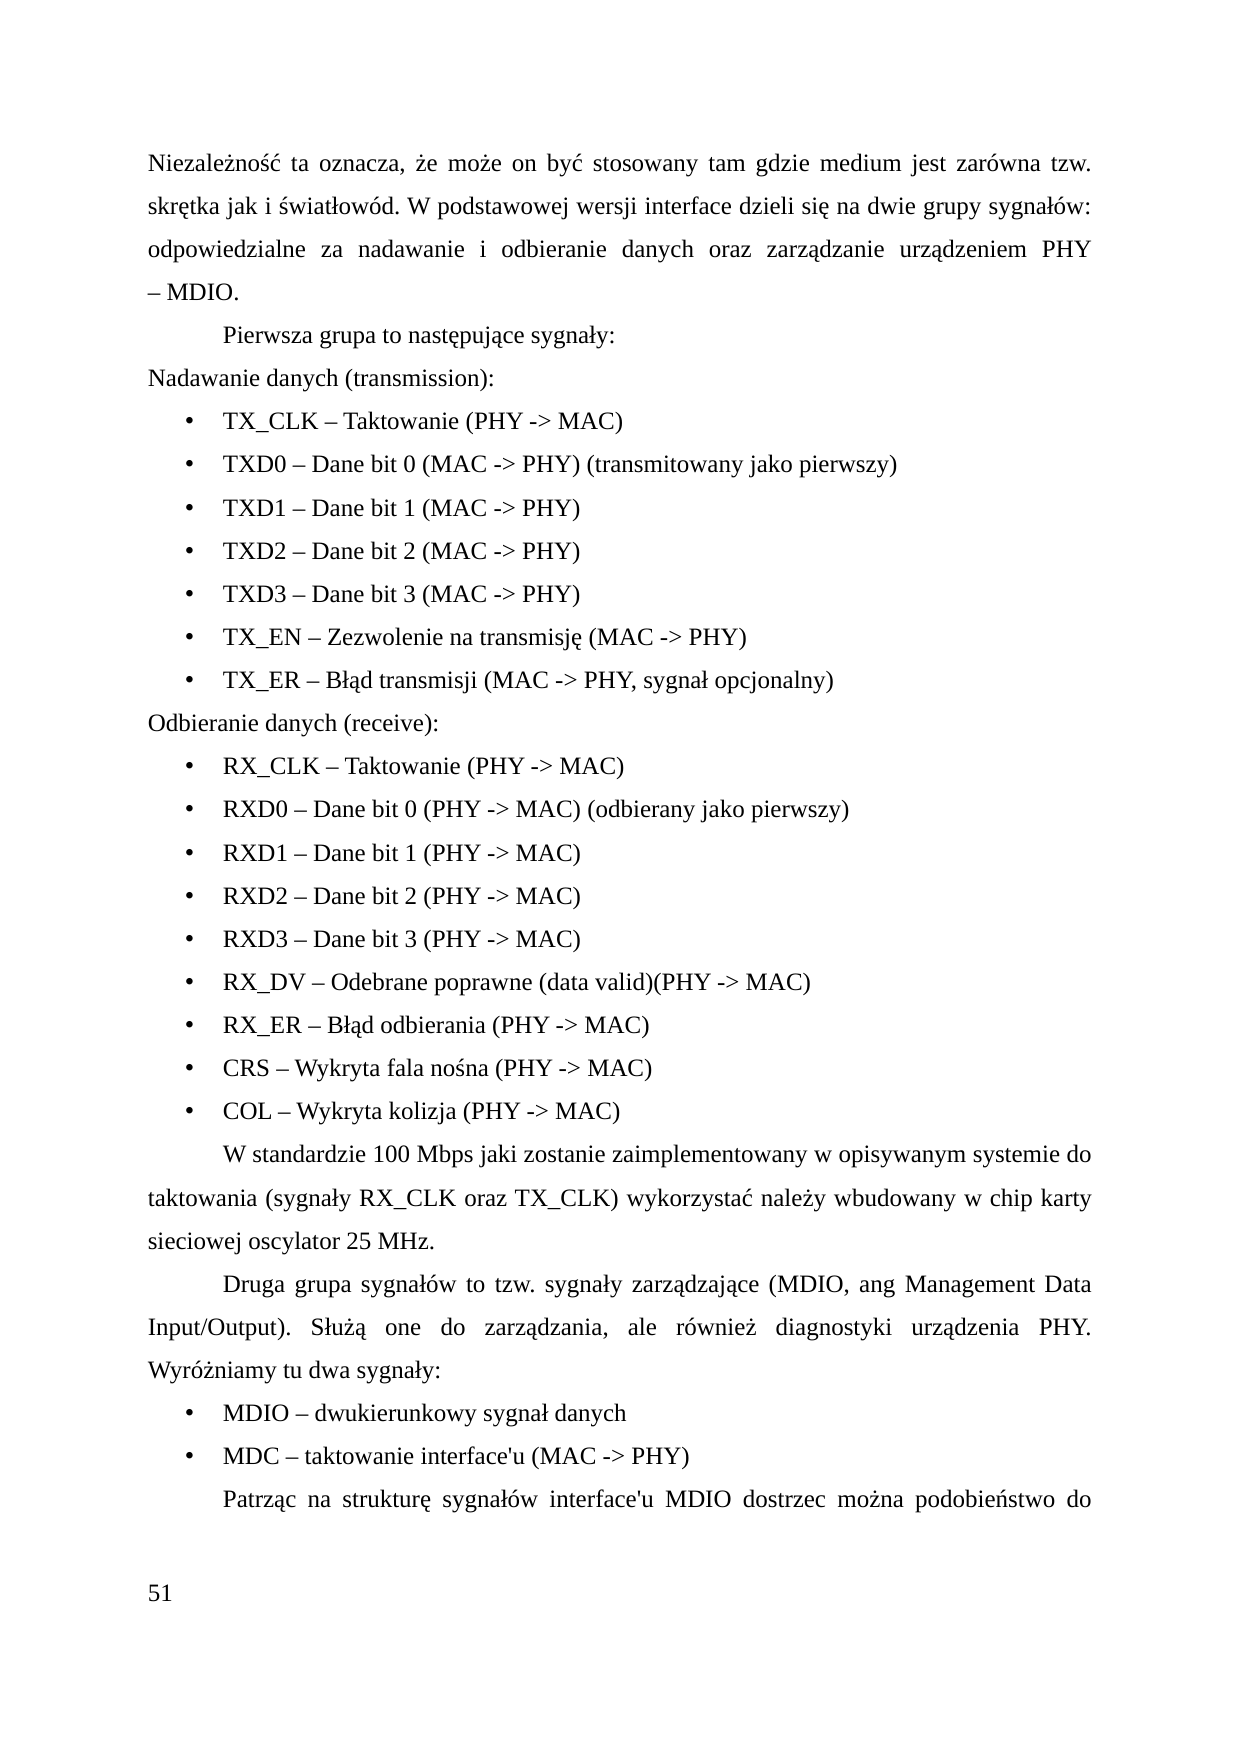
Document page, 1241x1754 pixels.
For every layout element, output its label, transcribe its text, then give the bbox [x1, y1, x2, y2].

list RX_ER – Błąd odbierania (PHY -> MAC) [185, 1010, 1093, 1039]
text Druga grupa sygnałów to tzw. sygnały zarządzające (MDIO, ang Management Data Input/Output). Służą one do zarządzania, ale również diagnostyki urządzenia PHY. Wyróżniamy tu dwa sygnały: [148, 1269, 1093, 1384]
list RX_DV – Odebrane poprawne (data valid)(PHY -> MAC) [185, 967, 1093, 996]
list TX_ER – Błąd transmisji (MAC -> PHY, sygnał opcjonalny) [185, 665, 1093, 694]
list RXD1 – Dane bit 1 (PHY -> MAC) [185, 838, 1093, 866]
list TXD2 – Dane bit 2 (MAC -> PHY) [185, 536, 1093, 564]
text Nadawanie danych (transmission): [148, 363, 1093, 392]
list TX_CLK – Taktowanie (PHY -> MAC) [185, 406, 1093, 435]
list MDC – taktowanie interface'u (MAC -> PHY) [185, 1441, 1093, 1470]
list RXD0 – Dane bit 0 (PHY -> MAC) (odbierany jako pierwszy) [185, 794, 1093, 823]
list COL – Wykryta kolizja (PHY -> MAC) [185, 1096, 1093, 1125]
text Pierwsza grupa to następujące sygnały: [148, 320, 1093, 349]
text Odbieranie danych (receive): [148, 708, 1093, 737]
list RX_CLK – Taktowanie (PHY -> MAC) [185, 751, 1093, 780]
list MDIO – dwukierunkowy sygnał danych [185, 1398, 1093, 1427]
list TXD1 – Dane bit 1 (MAC -> PHY) [185, 493, 1093, 521]
text Niezależność ta oznacza, że może on być stosowany tam gdzie medium jest zarówna tzw. skrętka jak i światłowód. W podstawowej wersji interface dzieli się na dwie grupy sygnałów: odpowiedzialne za nadawanie i odbieranie danych oraz zarządzanie urządzeniem PHY – MDIO. [148, 148, 1093, 306]
list TXD3 – Dane bit 3 (MAC -> PHY) [185, 579, 1093, 608]
list CRS – Wykryta fala nośna (PHY -> MAC) [185, 1053, 1093, 1082]
list RXD2 – Dane bit 2 (PHY -> MAC) [185, 881, 1093, 909]
text Patrząc na strukturę sygnałów interface'u MDIO dostrzec można podobieństwo do [148, 1484, 1093, 1513]
list TXD0 – Dane bit 0 (MAC -> PHY) (transmitowany jako pierwszy) [185, 449, 1093, 478]
list RXD3 – Dane bit 3 (PHY -> MAC) [185, 924, 1093, 953]
text W standardzie 100 Mbps jaki zostanie zaimplementowany w opisywanym systemie do taktowania (sygnały RX_CLK oraz TX_CLK) wykorzystać należy wbudowany w chip karty sieciowej oscylator 25 MHz. [148, 1139, 1093, 1254]
list TX_EN – Zezwolenie na transmisję (MAC -> PHY) [185, 622, 1093, 651]
